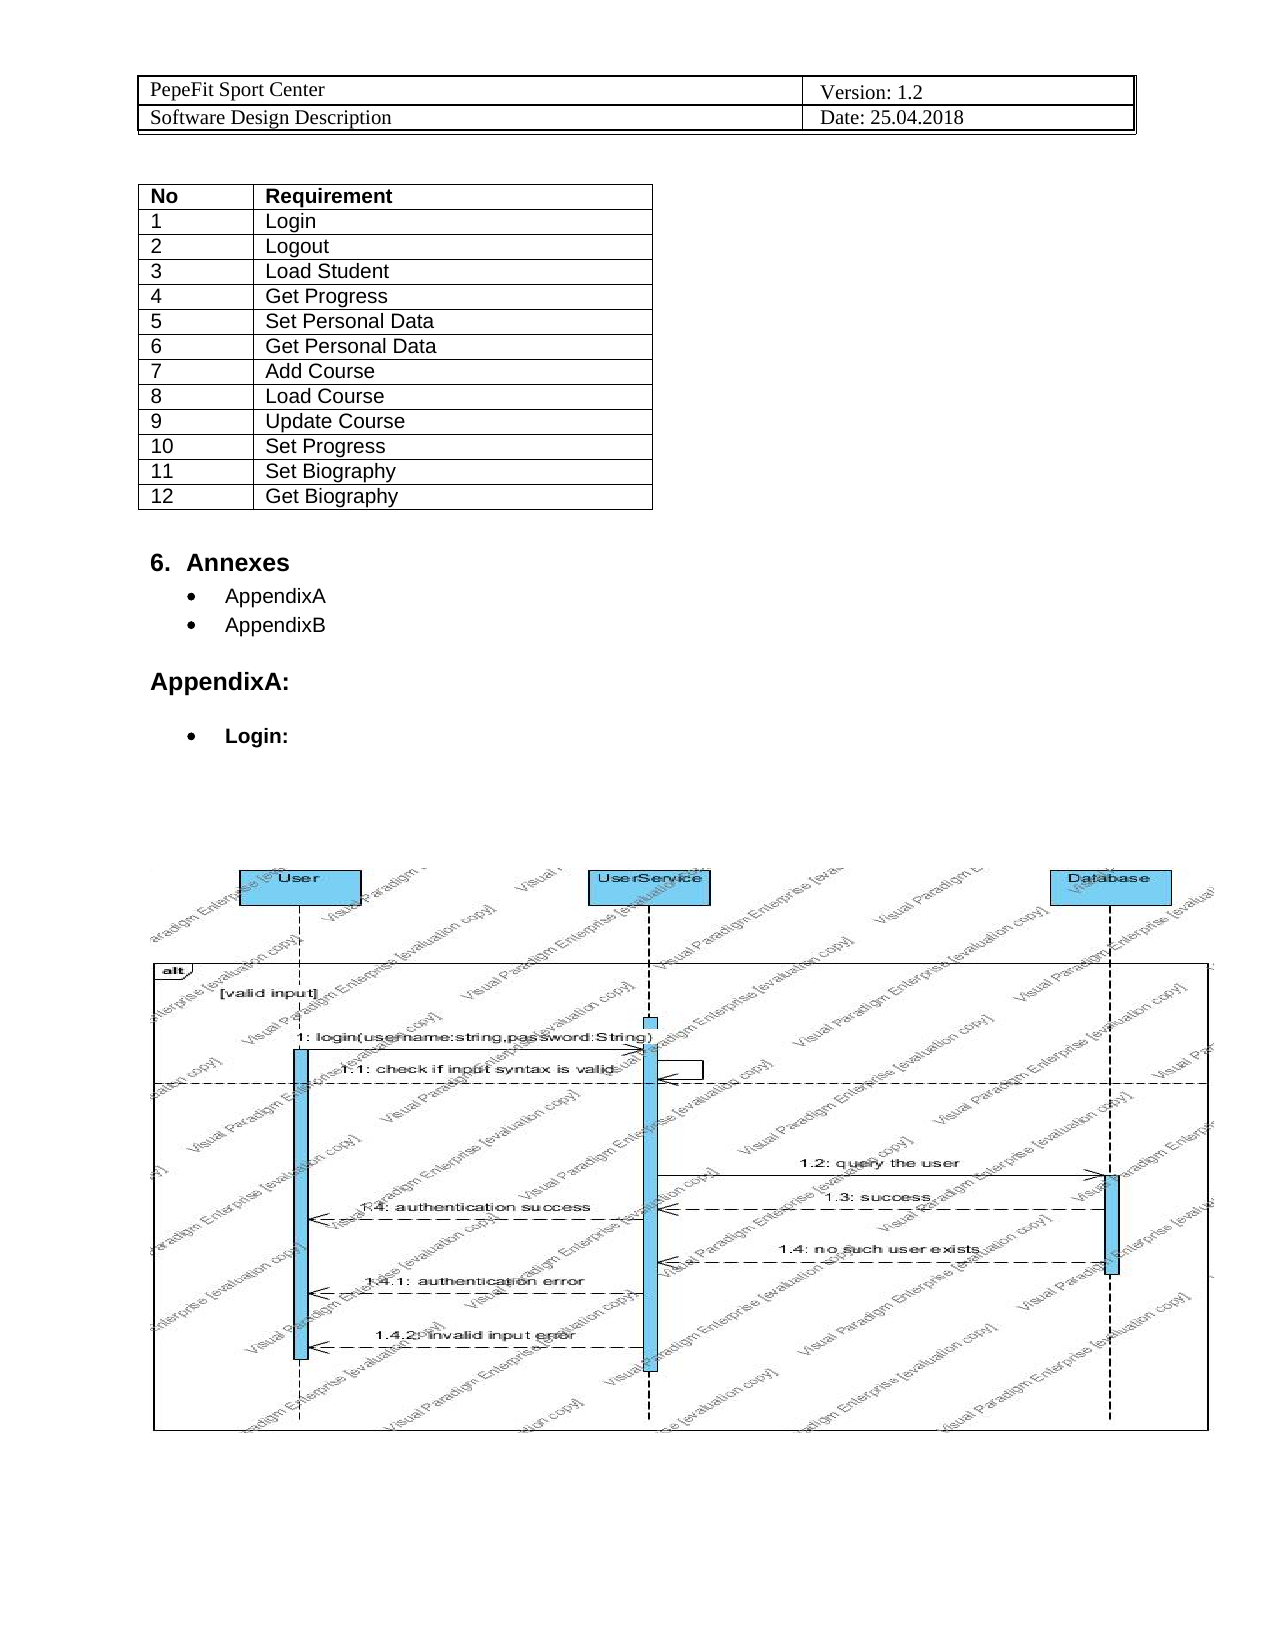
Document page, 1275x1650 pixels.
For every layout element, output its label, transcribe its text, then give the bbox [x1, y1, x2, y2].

picture [150, 868, 1215, 1433]
table_cell 1 [139, 210, 253, 234]
table_cell Update Course [254, 410, 652, 434]
table_cell Add Course [254, 360, 652, 383]
table_cell Set Progress [254, 435, 652, 459]
table_cell 5 [139, 310, 253, 334]
list Login: [150, 724, 332, 748]
table_cell Set Personal Data [254, 310, 652, 334]
table_cell Get Biography [254, 485, 652, 508]
list AppendixBAppendixA: [150, 609, 332, 695]
table_cell Set Biography [254, 460, 652, 483]
table_header Requirement [254, 185, 652, 209]
table_cell 7 [139, 360, 253, 383]
table_cell 8 [139, 385, 253, 408]
table_cell 2 [139, 235, 253, 259]
subtitle Annexes [150, 548, 1254, 577]
table_header No [139, 185, 253, 209]
table_cell Login [254, 210, 652, 234]
table_cell Load Course [254, 385, 652, 408]
table_cell Get Progress [254, 285, 652, 309]
list AppendixA [150, 583, 1254, 609]
table_cell Get Personal Data [254, 335, 652, 359]
table_cell 6 [139, 335, 253, 359]
table_cell 12 [139, 485, 253, 508]
table_cell 3 [139, 260, 253, 284]
table_cell Logout [254, 235, 652, 259]
table_cell 11 [139, 460, 253, 483]
table_cell Load Student [254, 260, 652, 284]
table_cell 10 [139, 435, 253, 459]
table_cell 4 [139, 285, 253, 309]
table_cell 9 [139, 410, 253, 434]
